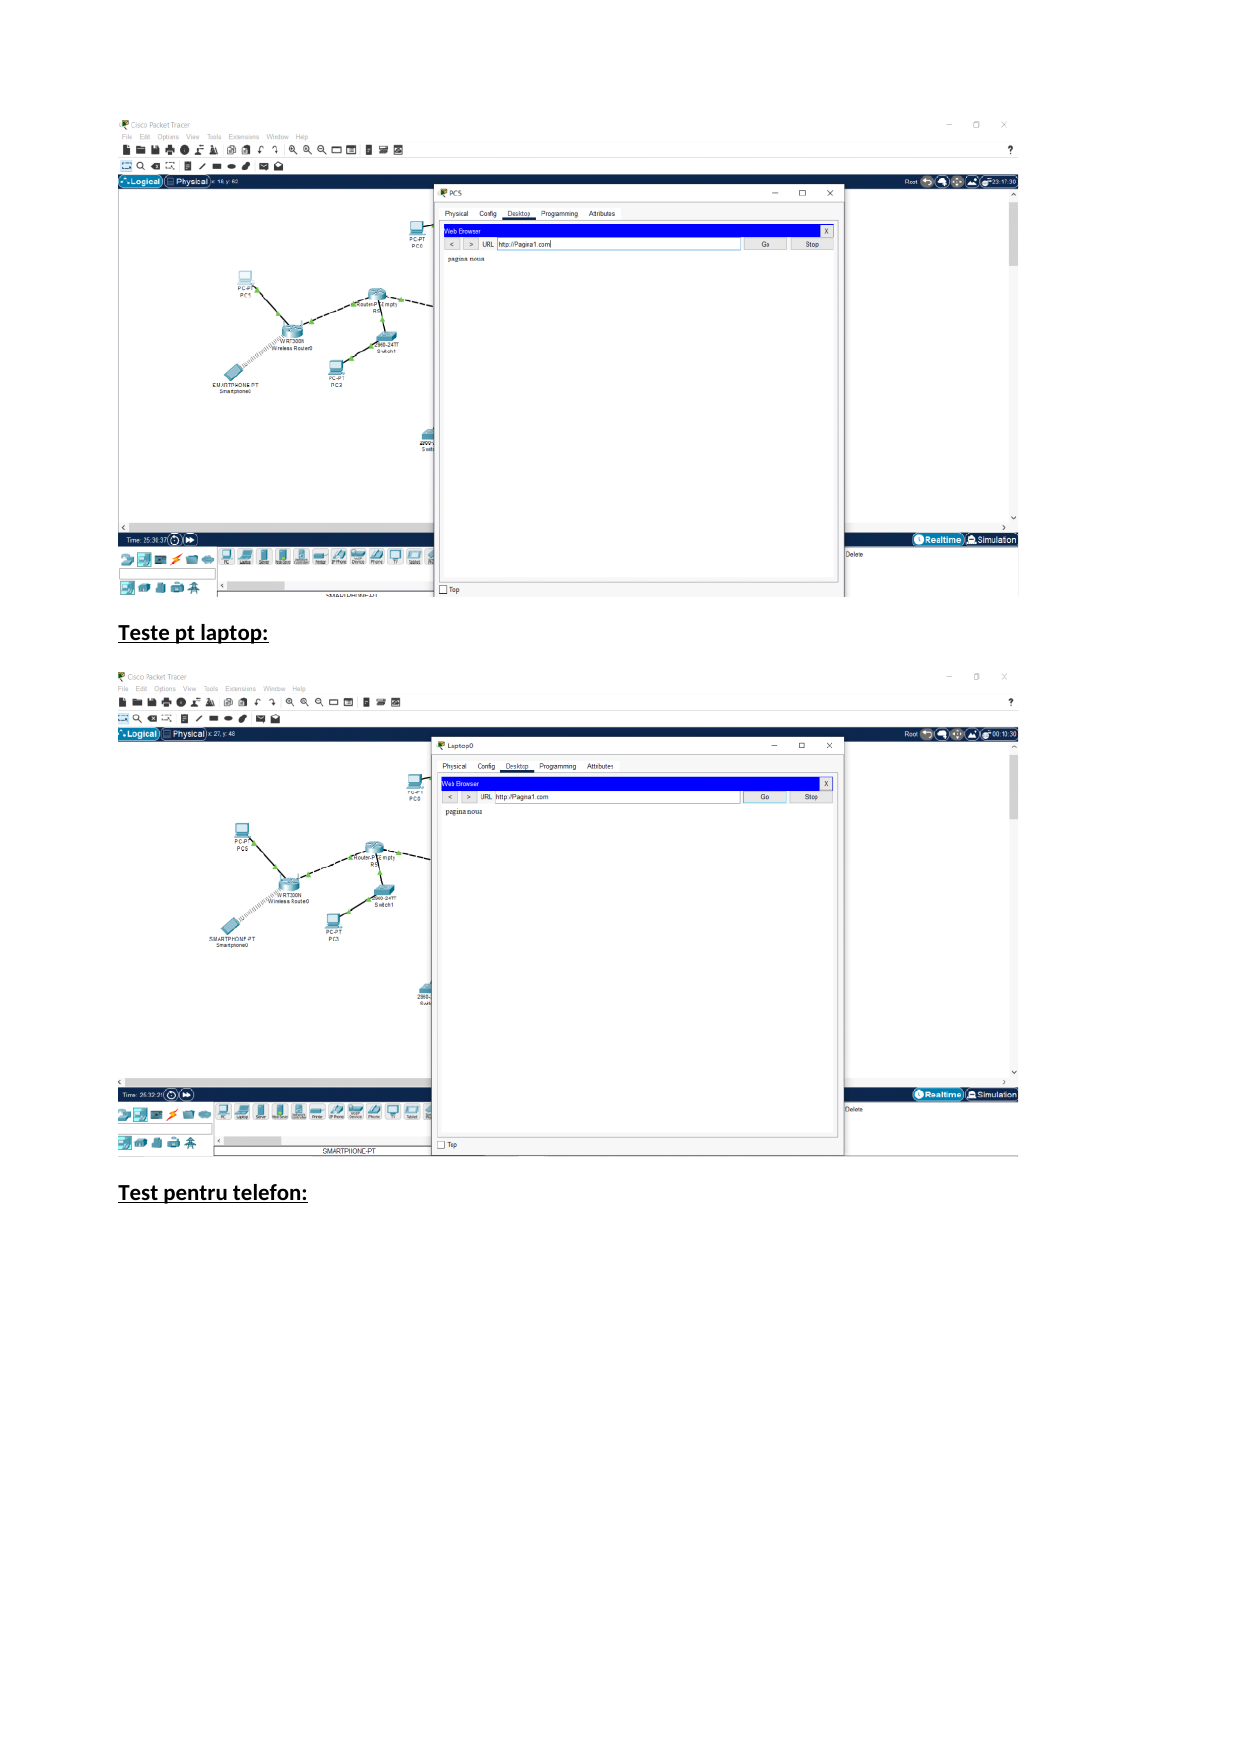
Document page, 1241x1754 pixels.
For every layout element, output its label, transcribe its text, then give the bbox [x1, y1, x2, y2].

text Teste pt laptop: [118, 618, 1122, 646]
text Test pentru telefon: [118, 1178, 1122, 1206]
